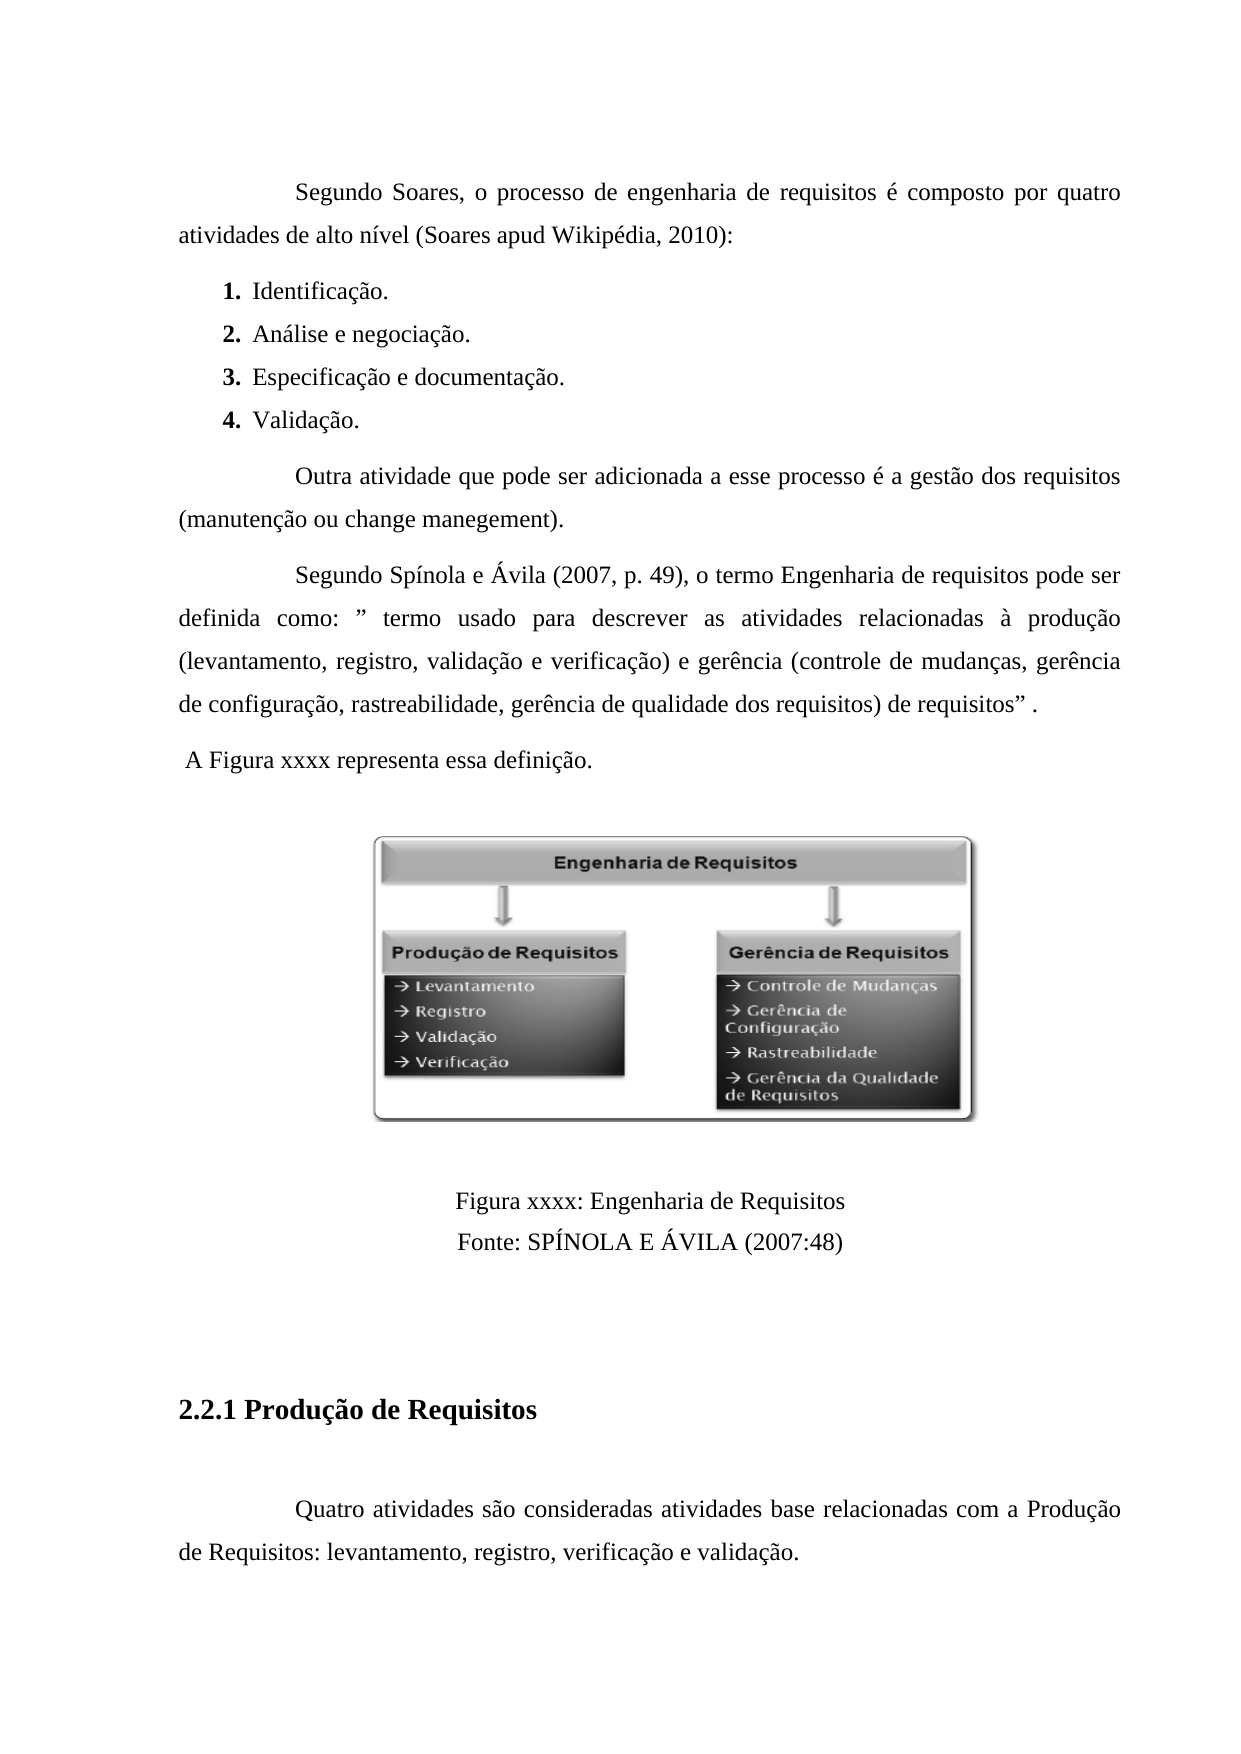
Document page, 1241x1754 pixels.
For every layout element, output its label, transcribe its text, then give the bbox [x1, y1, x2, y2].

text Segundo Spínola e Ávila (2007, p. 49), o termo Engenharia de requisitos pode ser definida como: ” termo usado para descrever as atividades relacionadas à produção (levantamento, registro, validação e verificação) e gerência (controle de mudanças, gerência de configuração, rastreabilidade, gerência de qualidade dos requisitos) de requisitos” . [178, 560, 1122, 718]
list Análise e negociação. [222, 319, 1122, 348]
text Segundo Soares, o processo de engenharia de requisitos é composto por quatro atividades de alto nível (Soares apud Wikipédia, 2010): [178, 177, 1122, 249]
text Fonte: SPÍNOLA E ÁVILA (2007:48) [178, 1227, 1122, 1256]
list Identificação. [222, 276, 1122, 305]
text Quatro atividades são consideradas atividades base relacionadas com a Produção de Requisitos: levantamento, registro, verificação e validação. [178, 1494, 1122, 1566]
list Especificação e documentação. [222, 362, 1122, 391]
text A Figura xxxx representa essa definição. [178, 745, 1122, 773]
list Validação. [222, 405, 1122, 434]
text Outra atividade que pode ser adicionada a esse processo é a gestão dos requisitos (manutenção ou change manegement). [178, 461, 1122, 533]
text 2.2.1 Produção de Requisitos [178, 1392, 1122, 1426]
text Figura xxxx: Engenharia de Requisitos [178, 1186, 1122, 1215]
